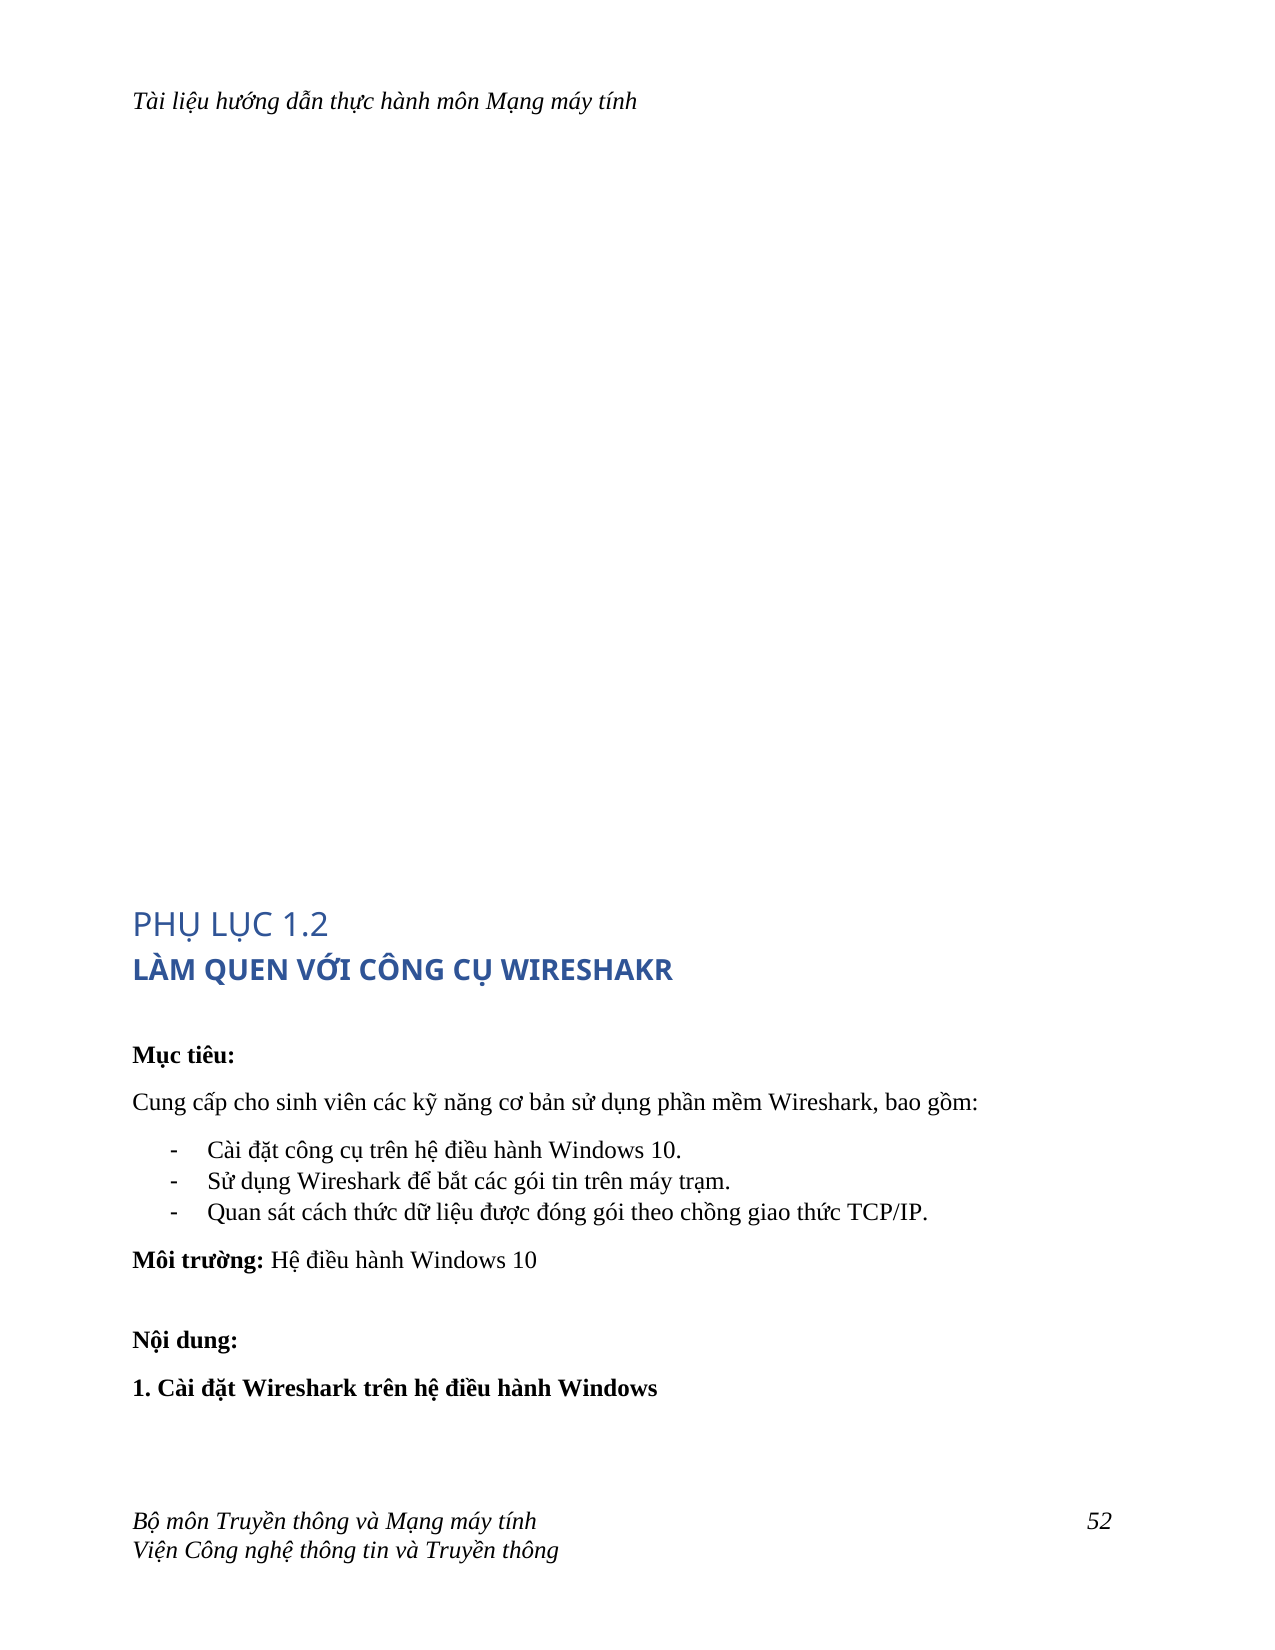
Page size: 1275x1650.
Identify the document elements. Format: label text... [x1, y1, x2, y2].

text Nội dung: [132, 1325, 1125, 1354]
list Cài đặt công cụ trên hệ điều hành Windows 10. [169, 1135, 1125, 1164]
list Quan sát cách thức dữ liệu được đóng gói theo chồng giao thức TCP/IP. [169, 1197, 1125, 1226]
text Cung cấp cho sinh viên các kỹ năng cơ bản sử dụng phần mềm Wireshark, bao gồm: [132, 1087, 1125, 1116]
text Môi trường: Hệ điều hành Windows 10 [132, 1245, 1125, 1274]
text Mục tiêu: [132, 1040, 1125, 1068]
text 1. Cài đặt Wireshark trên hệ điều hành Windows [132, 1373, 1125, 1402]
subtitle PHỤ LỤC 1.2 LÀM QUEN VỚI CÔNG CỤ WIRESHAKR [132, 901, 1125, 989]
list Sử dụng Wireshark để bắt các gói tin trên máy trạm. [169, 1166, 1125, 1195]
